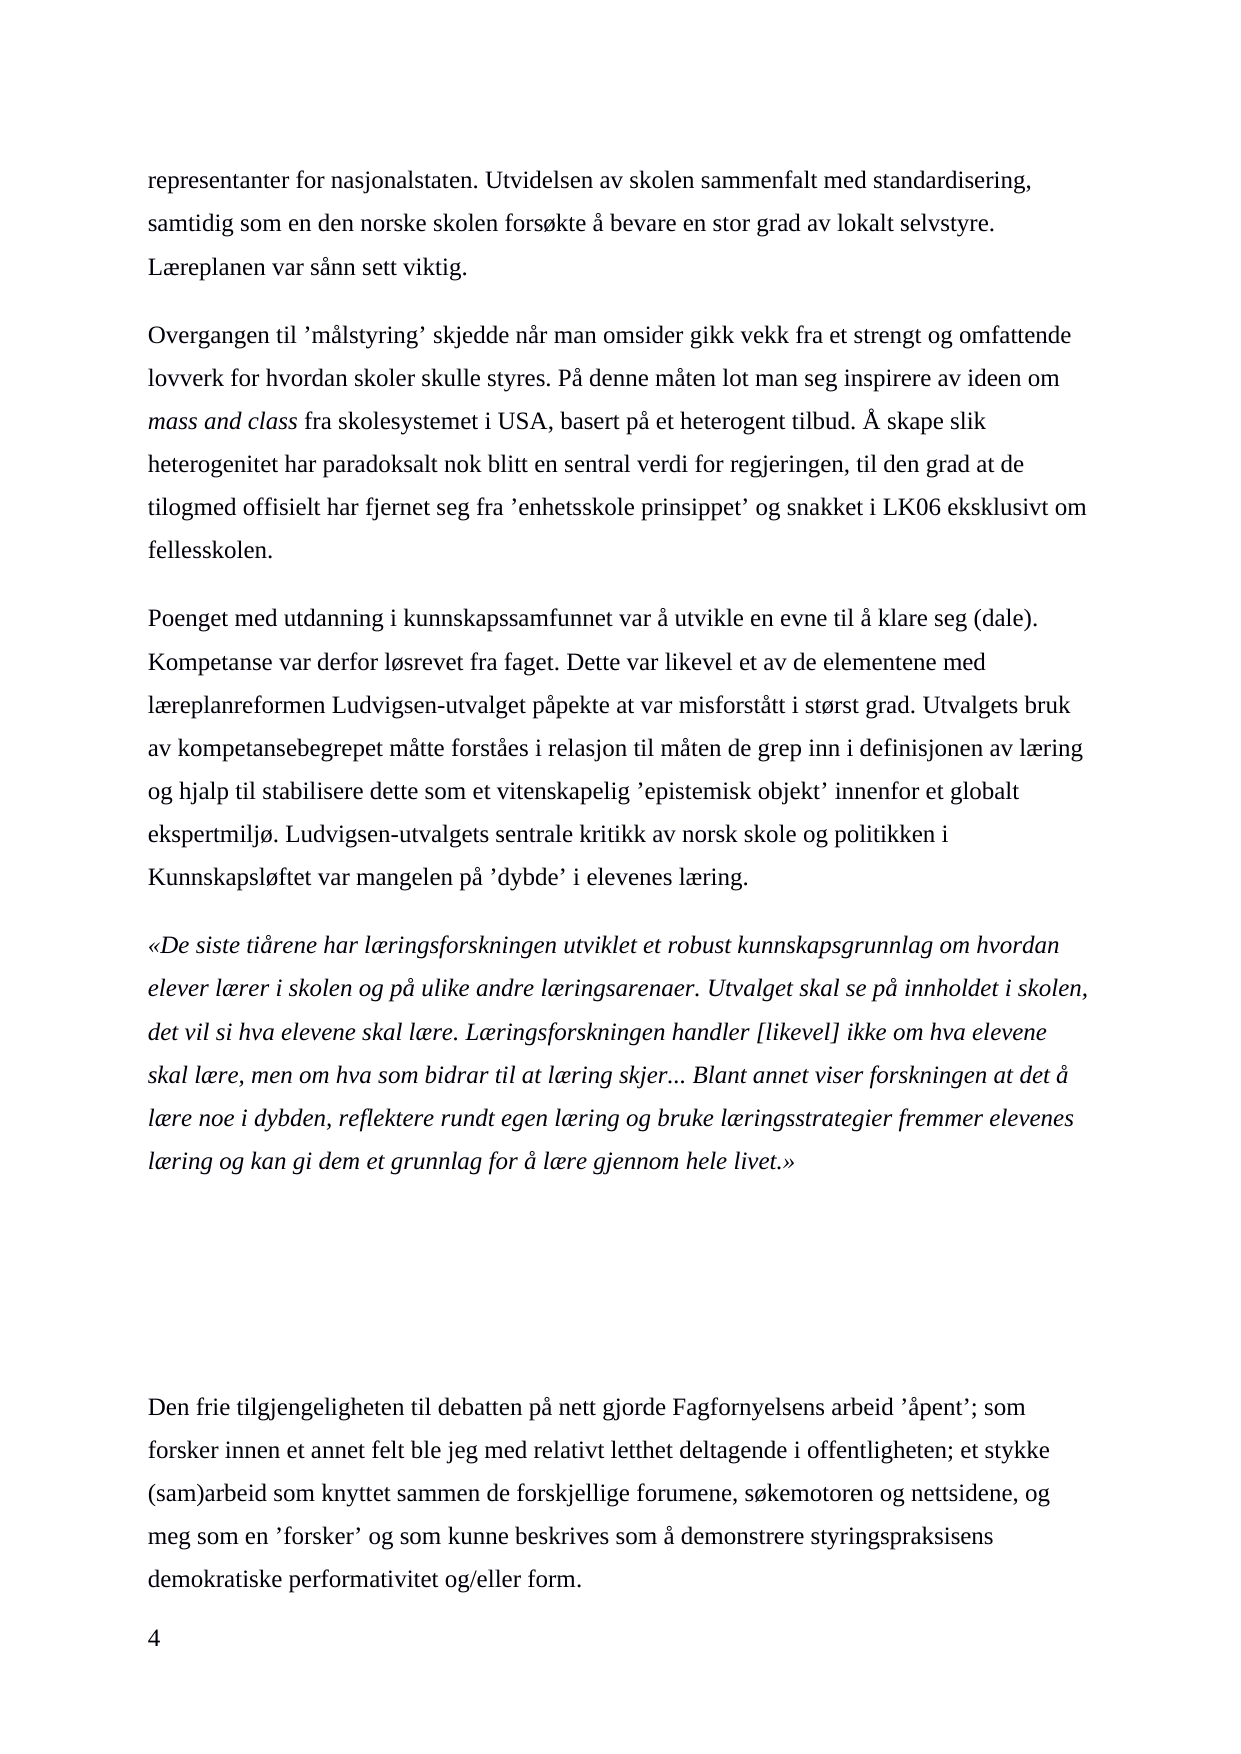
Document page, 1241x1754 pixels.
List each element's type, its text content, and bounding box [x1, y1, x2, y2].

text Den frie tilgjengeligheten til debatten på nett gjorde Fagfornyelsens arbeid ’åpent’; som forsker innen et annet felt ble jeg med relativt letthet deltagende i offentligheten; et stykke (sam)arbeid som knyttet sammen de forskjellige forumene, søkemotoren og nettsidene, og meg som en ’forsker’ og som kunne beskrives som å demonstrere styringspraksisens demokratiske performativitet og/eller form. [148, 1392, 1092, 1593]
text Poenget med utdanning i kunnskapssamfunnet var å utvikle en evne til å klare seg (dale). Kompetanse var derfor løsrevet fra faget. Dette var likevel et av de elementene med læreplanreformen Ludvigsen-utvalget påpekte at var misforstått i størst grad. Utvalgets bruk av kompetansebegrepet måtte forståes i relasjon til måten de grep inn i definisjonen av læring og hjalp til stabilisere dette som et vitenskapelig ’epistemisk objekt’ innenfor et globalt ekspertmiljø. Ludvigsen-utvalgets sentrale kritikk av norsk skole og politikken i Kunnskapsløftet var mangelen på ’dybde’ i elevenes læring. [148, 603, 1092, 891]
text «De siste tiårene har læringsforskningen utviklet et robust kunnskapsgrunnlag om hvordan elever lærer i skolen og på ulike andre læringsarenaer. Utvalget skal se på innholdet i skolen, det vil si hva elevene skal lære. Læringsforskningen handler [likevel] ikke om hva elevene skal lære, men om hva som bidrar til at læring skjer... Blant annet viser forskningen at det å lære noe i dybden, reflektere rundt egen læring og bruke læringsstrategier fremmer elevenes læring og kan gi dem et grunnlag for å lære gjennom hele livet.» [148, 930, 1092, 1175]
text representanter for nasjonalstaten. Utvidelsen av skolen sammenfalt med standardisering, samtidig som en den norske skolen forsøkte å bevare en stor grad av lokalt selvstyre. Læreplanen var sånn sett viktig. [148, 165, 1092, 280]
text Overgangen til ’målstyring’ skjedde når man omsider gikk vekk fra et strengt og omfattende lovverk for hvordan skoler skulle styres. På denne måten lot man seg inspirere av ideen om mass and class fra skolesystemet i USA, basert på et heterogent tilbud. Å skape slik heterogenitet har paradoksalt nok blitt en sentral verdi for regjeringen, til den grad at de tilogmed offisielt har fjernet seg fra ’enhetsskole prinsippet’ og snakket i LK06 eksklusivt om fellesskolen. [148, 320, 1092, 564]
